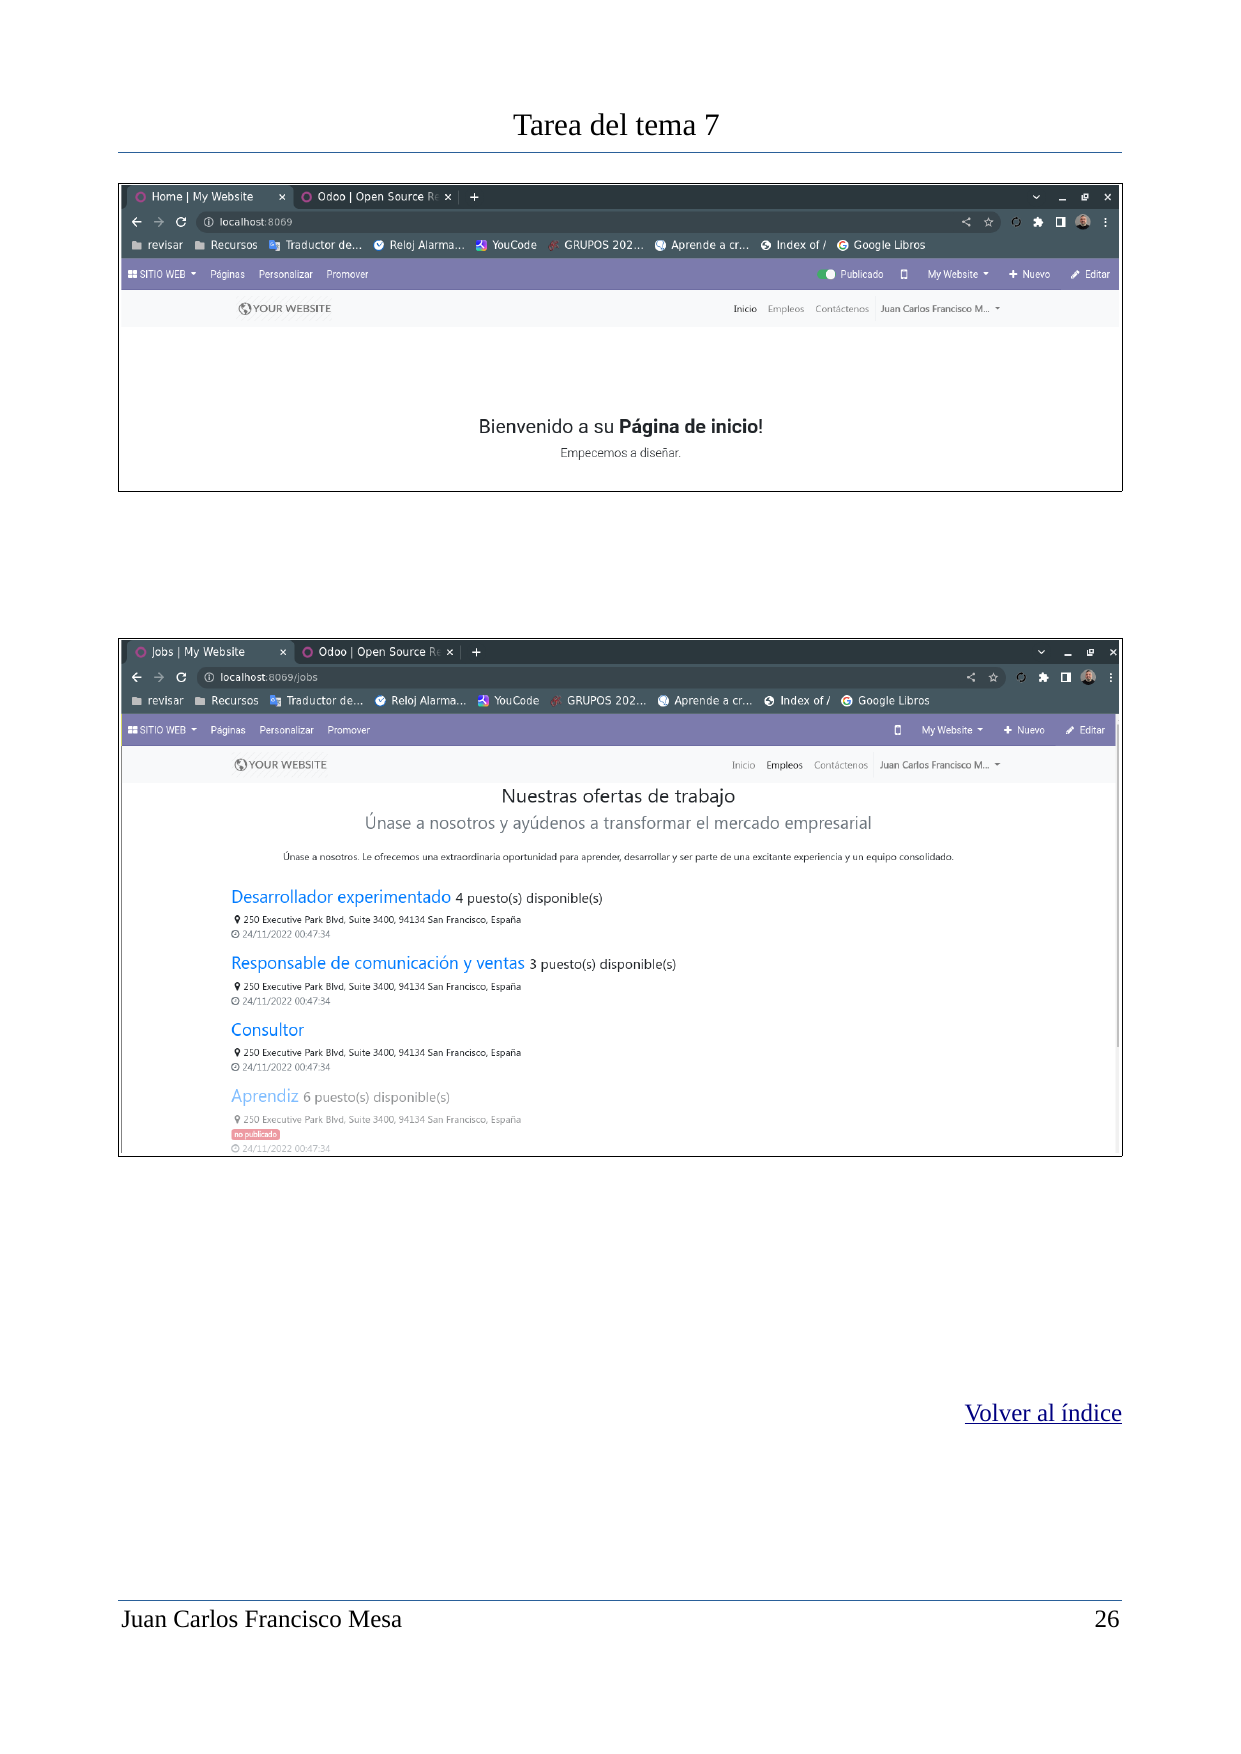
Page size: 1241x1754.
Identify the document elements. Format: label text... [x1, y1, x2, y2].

text Volver al índice [118, 1398, 1122, 1427]
picture [121, 640, 1119, 1153]
picture [121, 185, 1119, 488]
